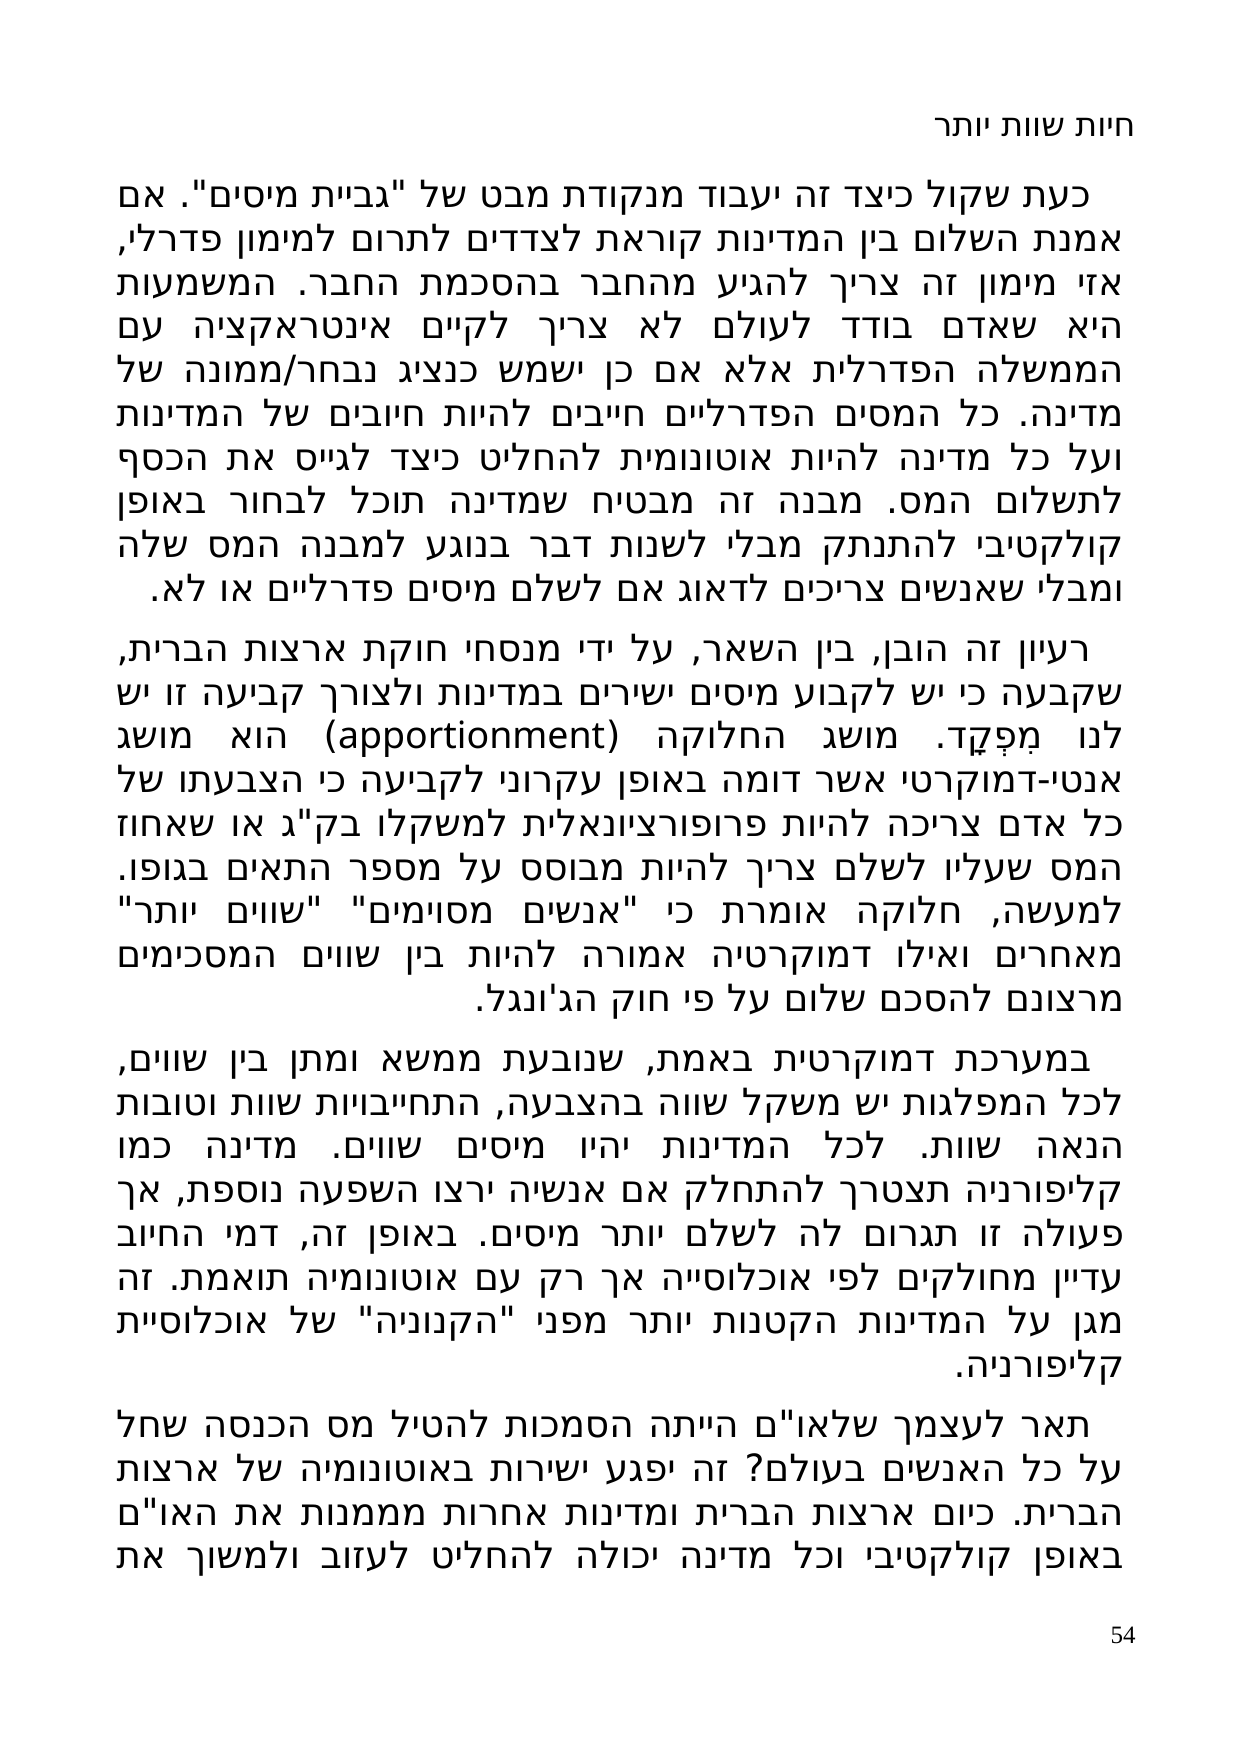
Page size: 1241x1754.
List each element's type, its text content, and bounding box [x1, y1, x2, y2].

text כעת שקול כיצד זה יעבוד מנקודת מבט של "גביית מיסים". אם אמנת השלום בין המדינות קוראת לצדדים לתרום למימון פדרלי, אזי מימון זה צריך להגיע מהחבר בהסכמת החבר. המשמעות היא שאדם בודד לעולם לא צריך לקיים אינטראקציה עם הממשלה הפדרלית אלא אם כן ישמש כנציג נבחר/ממונה של מדינה. כל המסים הפדרליים חייבים להיות חיובים של המדינות ועל כל מדינה להיות אוטונומית להחליט כיצד לגייס את הכסף לתשלום המס. מבנה זה מבטיח שמדינה תוכל לבחור באופן קולקטיבי להתנתק מבלי לשנות דבר בנוגע למבנה המס שלה ומבלי שאנשים צריכים לדאוג אם לשלם מיסים פדרליים או לא. [116, 172, 1124, 610]
text רעיון זה הובן, בין השאר, על ידי מנסחי חוקת ארצות הברית, שקבעה כי יש לקבוע מיסים ישירים במדינות ולצורך קביעה זו יש לנו מִפְקָד. מושג החלוקה (apportionment) הוא מושג אנטי-דמוקרטי אשר דומה באופן עקרוני לקביעה כי הצבעתו של כל אדם צריכה להיות פרופורציונאלית למשקלו בק"ג או שאחוז המס שעליו לשלם צריך להיות מבוסס על מספר התאים בגופו. למעשה, חלוקה אומרת כי "אנשים מסוימים" "שווים יותר" מאחרים ואילו דמוקרטיה אמורה להיות בין שווים המסכימים מרצונם להסכם שלום על פי חוק הג'ונגל. [116, 626, 1124, 1020]
text במערכת דמוקרטית באמת, שנובעת ממשא ומתן בין שווים, לכל המפלגות יש משקל שווה בהצבעה, התחייבויות שוות וטובות הנאה שוות. לכל המדינות יהיו מיסים שווים. מדינה כמו קליפורניה תצטרך להתחלק אם אנשיה ירצו השפעה נוספת, אך פעולה זו תגרום לה לשלם יותר מיסים. באופן זה, דמי החיוב עדיין מחולקים לפי אוכלוסייה אך רק עם אוטונומיה תואמת. זה מגן על המדינות הקטנות יותר מפני "הקנוניה" של אוכלוסיית קליפורניה. [116, 1036, 1124, 1386]
text תאר לעצמך שלאו"ם הייתה הסמכות להטיל מס הכנסה שחל על כל האנשים בעולם? זה יפגע ישירות באוטונומיה של ארצות הברית. כיום ארצות הברית ומדינות אחרות מממנות את האו"ם באופן קולקטיבי וכל מדינה יכולה להחליט לעזוב ולמשוך את המימון כישות אחת. גם כאן המימון אינו אחיד (ארצות הברית משלמת 70%), מה שמעניק למדינות מסוימות יותר השפעה על האומות המאוחדות. [116, 1402, 1124, 1577]
